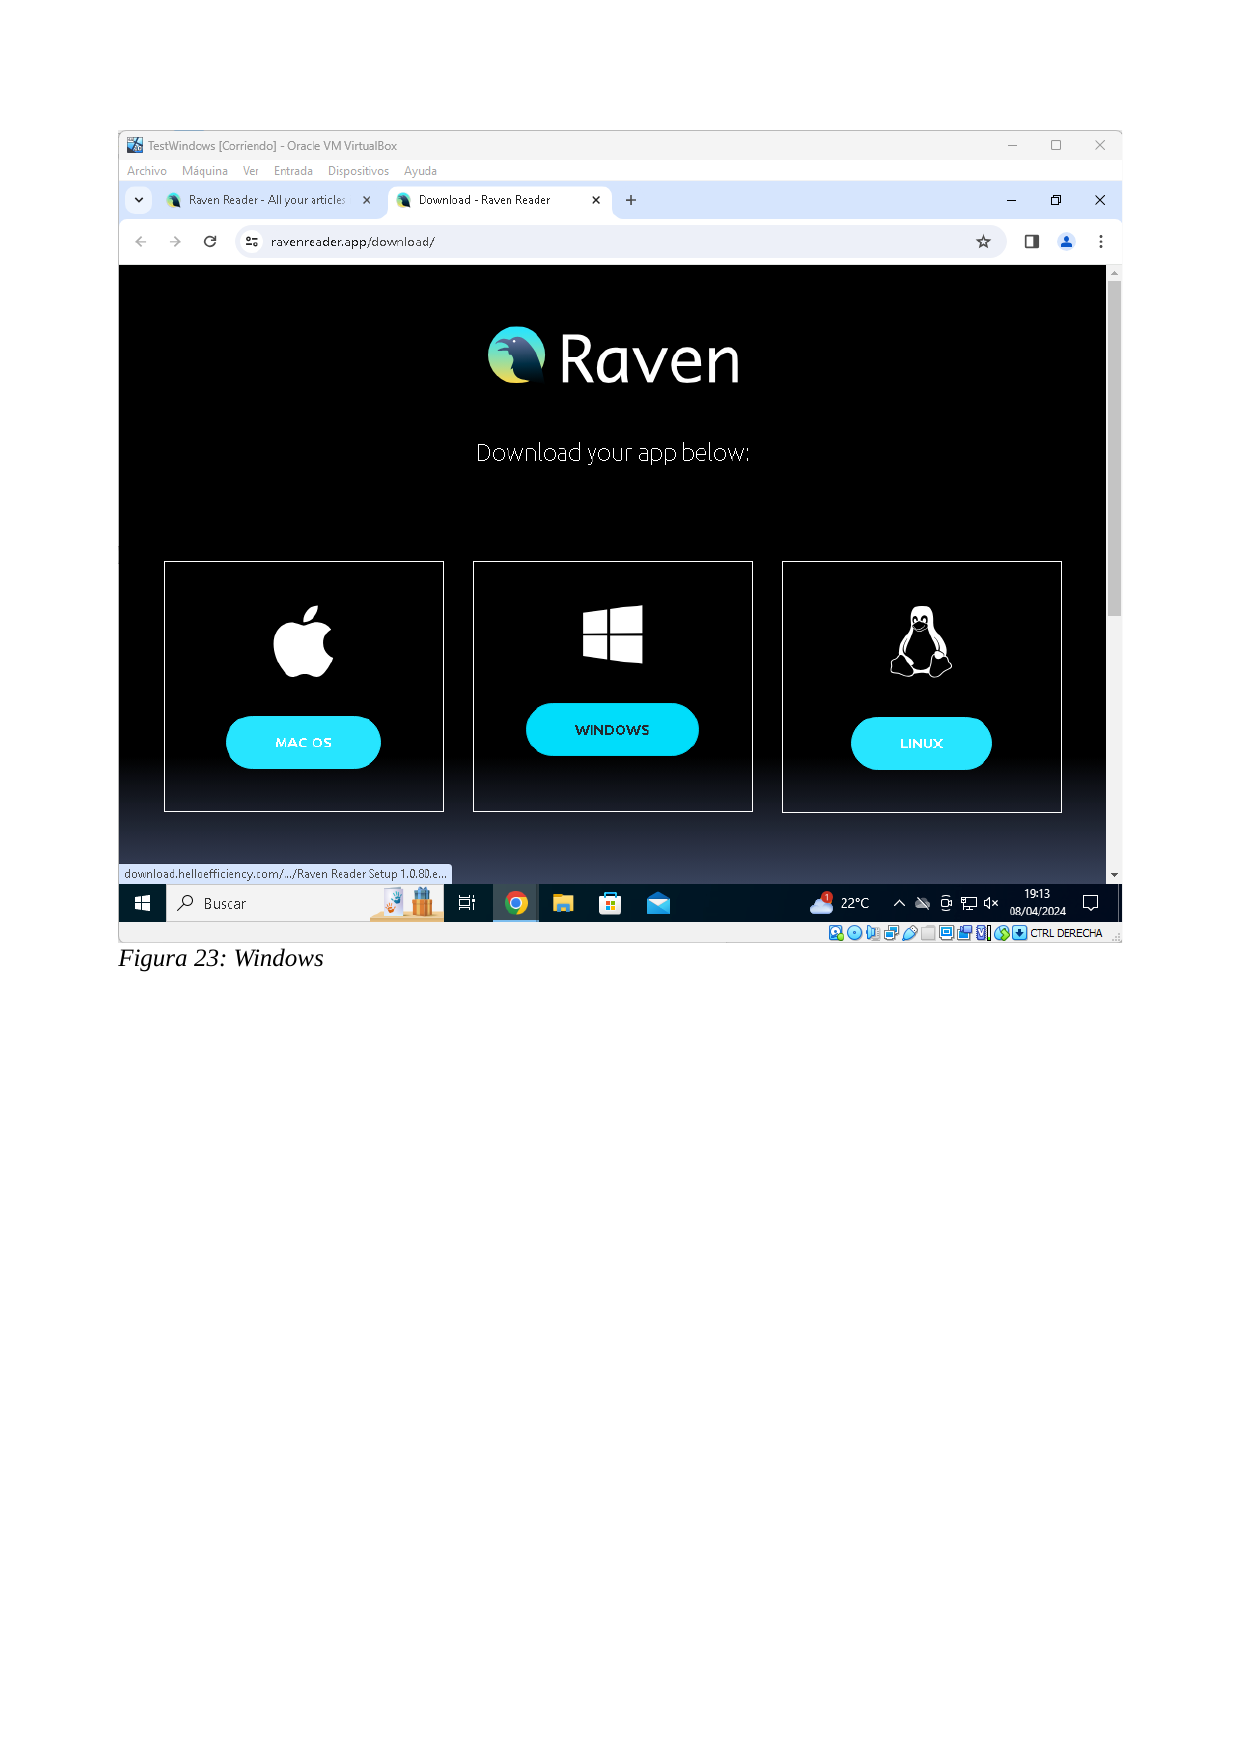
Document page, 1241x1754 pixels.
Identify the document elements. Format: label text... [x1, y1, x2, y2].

text Figura 23: Windows [118, 943, 1122, 971]
picture [118, 130, 1123, 943]
